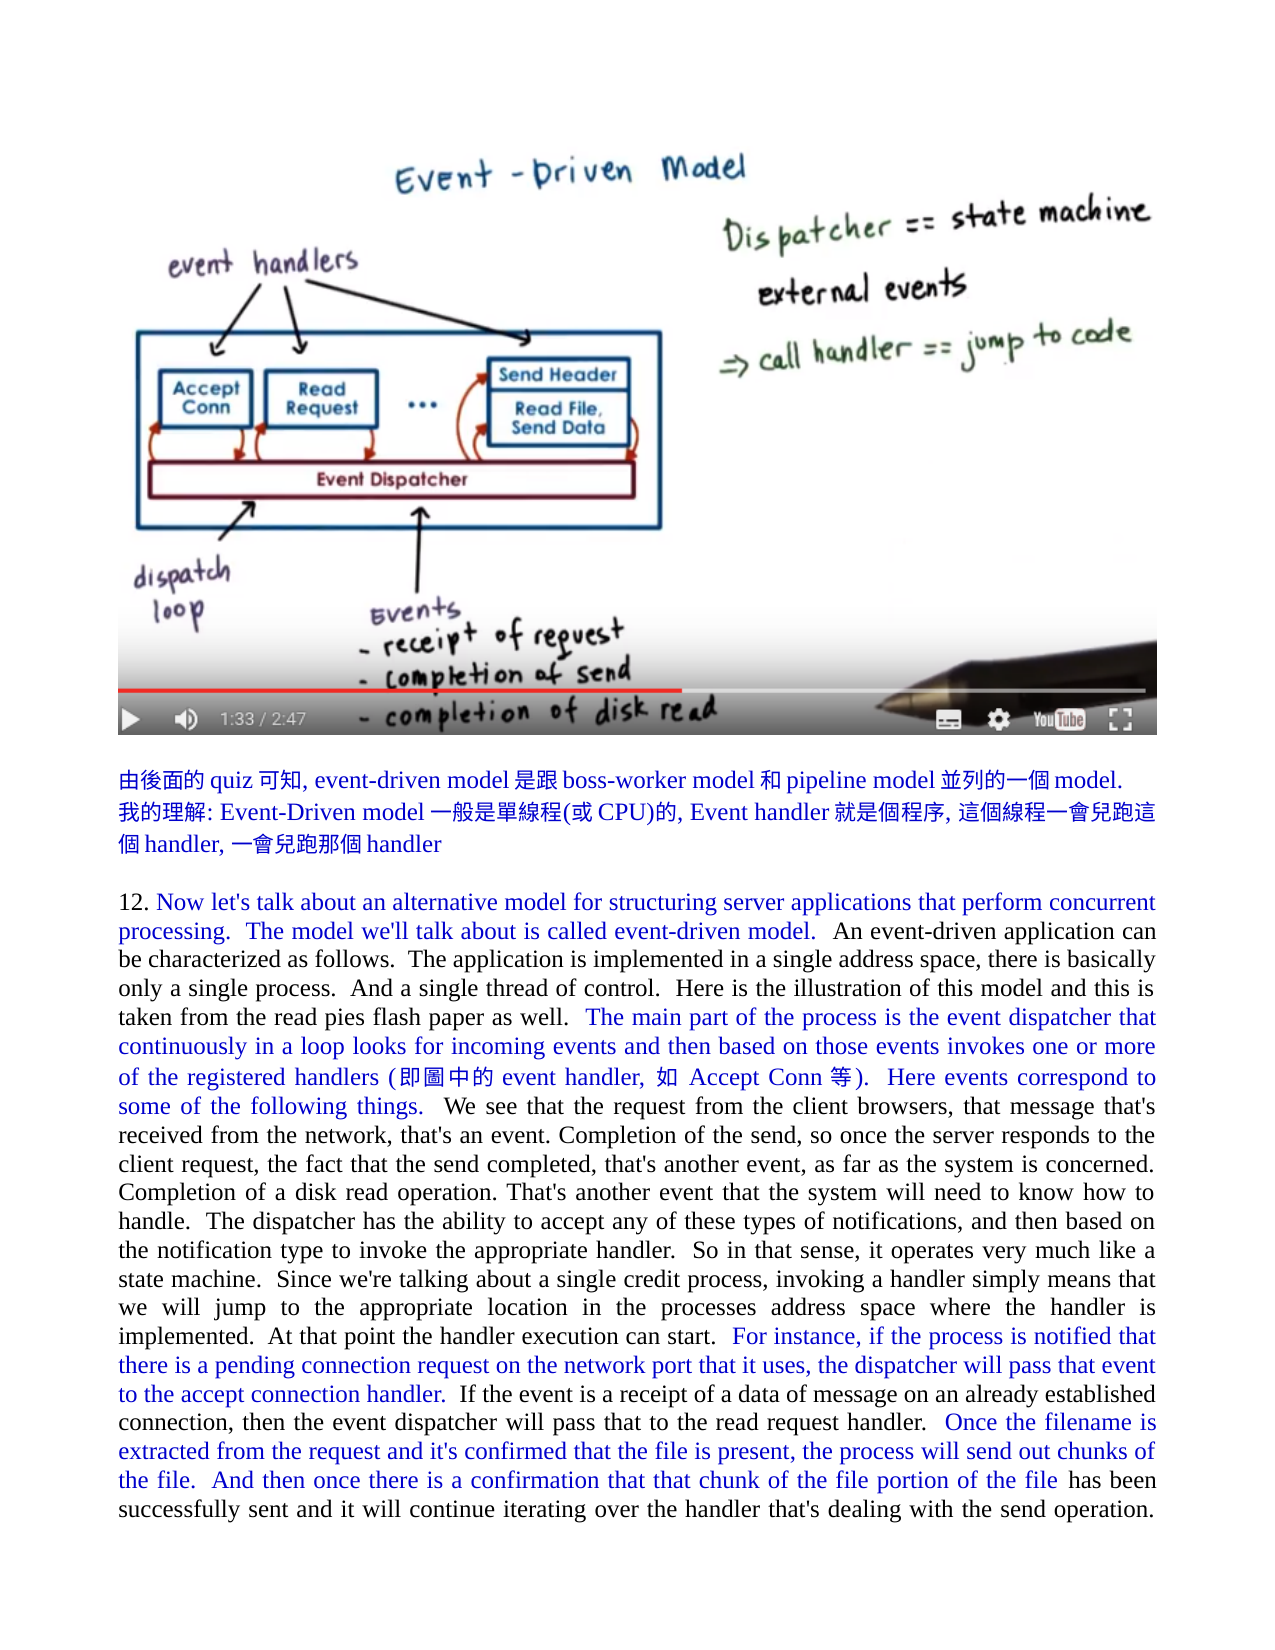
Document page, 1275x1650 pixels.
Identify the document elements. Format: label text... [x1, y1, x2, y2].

picture [118, 146, 1157, 735]
text 12. Now let's talk about an alternative model for structuring server applications that perform concurrent processing. The model we'll talk about is called event-driven model. An event-driven application can be characterized as follows. The application is implemented in a single address space, there is basically only a single process. And a single thread of control. Here is the illustration of this model and this is taken from the read pies flash paper as well. The main part of the process is the event dispatcher that continuously in a loop looks for incoming events and then based on those events invokes one or more of the registered handlers (即圖中的event handler, 如 Accept Conn等). Here events correspond to some of the following things. We see that the request from the client browsers, that message that's received from the network, that's an event. Completion of the send, so once the server responds to the client request, the fact that the send completed, that's another event, as far as the system is concerned. Completion of a disk read operation. That's another event that the system will need to know how to handle. The dispatcher has the ability to accept any of these types of notifications, and then based on the notification type to invoke the appropriate handler. So in that sense, it operates very much like a state machine. Since we're talking about a single credit process, invoking a handler simply means that we will jump to the appropriate location in the processes address space where the handler is implemented. At that point the handler execution can start. For instance, if the process is notified that there is a pending connection request on the network port that it uses, the dispatcher will pass that event to the accept connection handler. If the event is a receipt of a data of message on an already established connection, then the event dispatcher will pass that to the read request handler. Once the filename is extracted from the request and it's confirmed that the file is present, the process will send out chunks of the file. And then once there is a confirmation that that chunk of the file portion of the file has been successfully sent and it will continue iterating over the handler that's dealing with the send operation. [118, 887, 1157, 1522]
text 由後面的quiz可知, event-driven model是跟boss-worker model和pipeline model並列的一個model. [118, 763, 1157, 795]
text 我的理解: Event-Driven model一般是單線程(或CPU)的, Event handler就是個程序, 這個線程一會兒跑這個handler, 一會兒跑那個handler [118, 795, 1157, 858]
